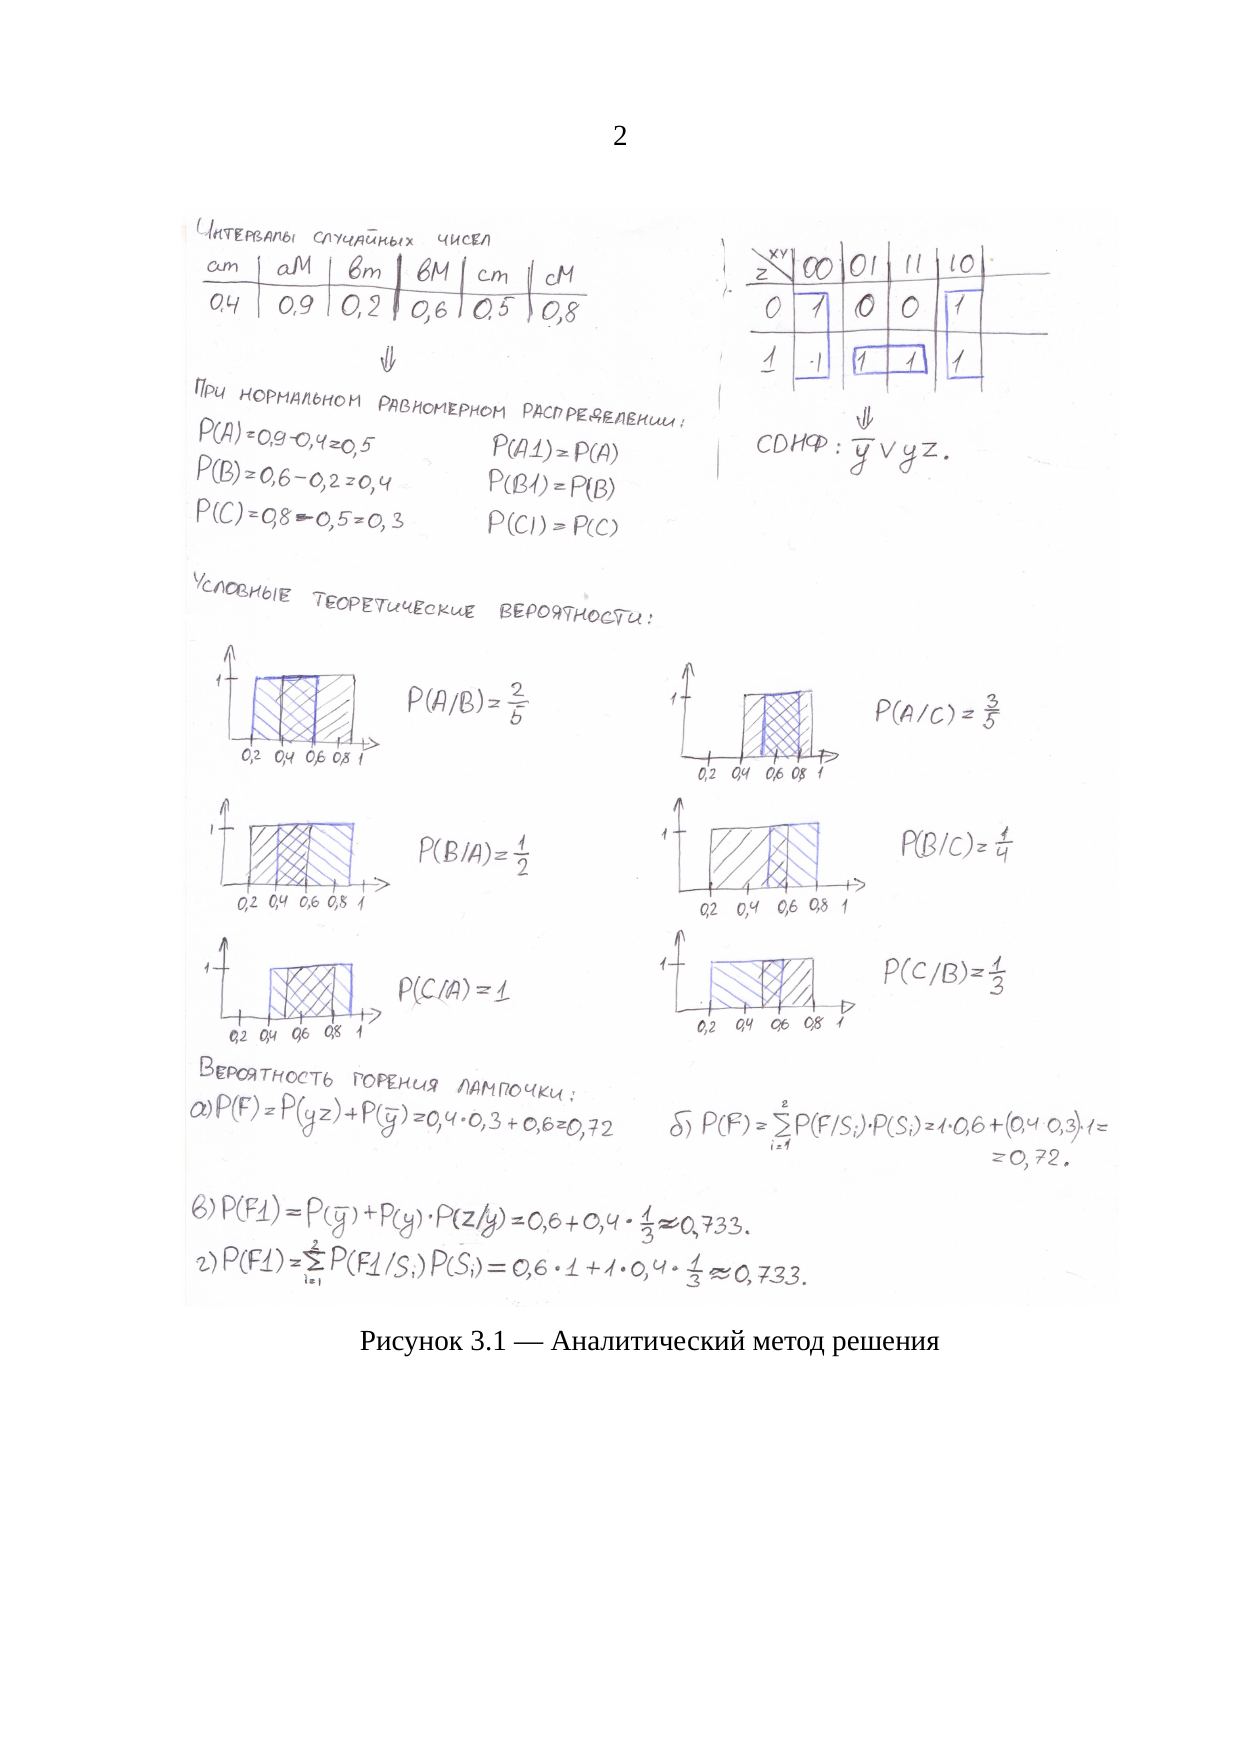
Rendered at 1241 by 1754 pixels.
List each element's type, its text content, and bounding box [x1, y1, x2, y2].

picture [180, 210, 1119, 1307]
text Рисунок 3.1 — Аналитический метод решения [181, 1307, 1118, 1357]
